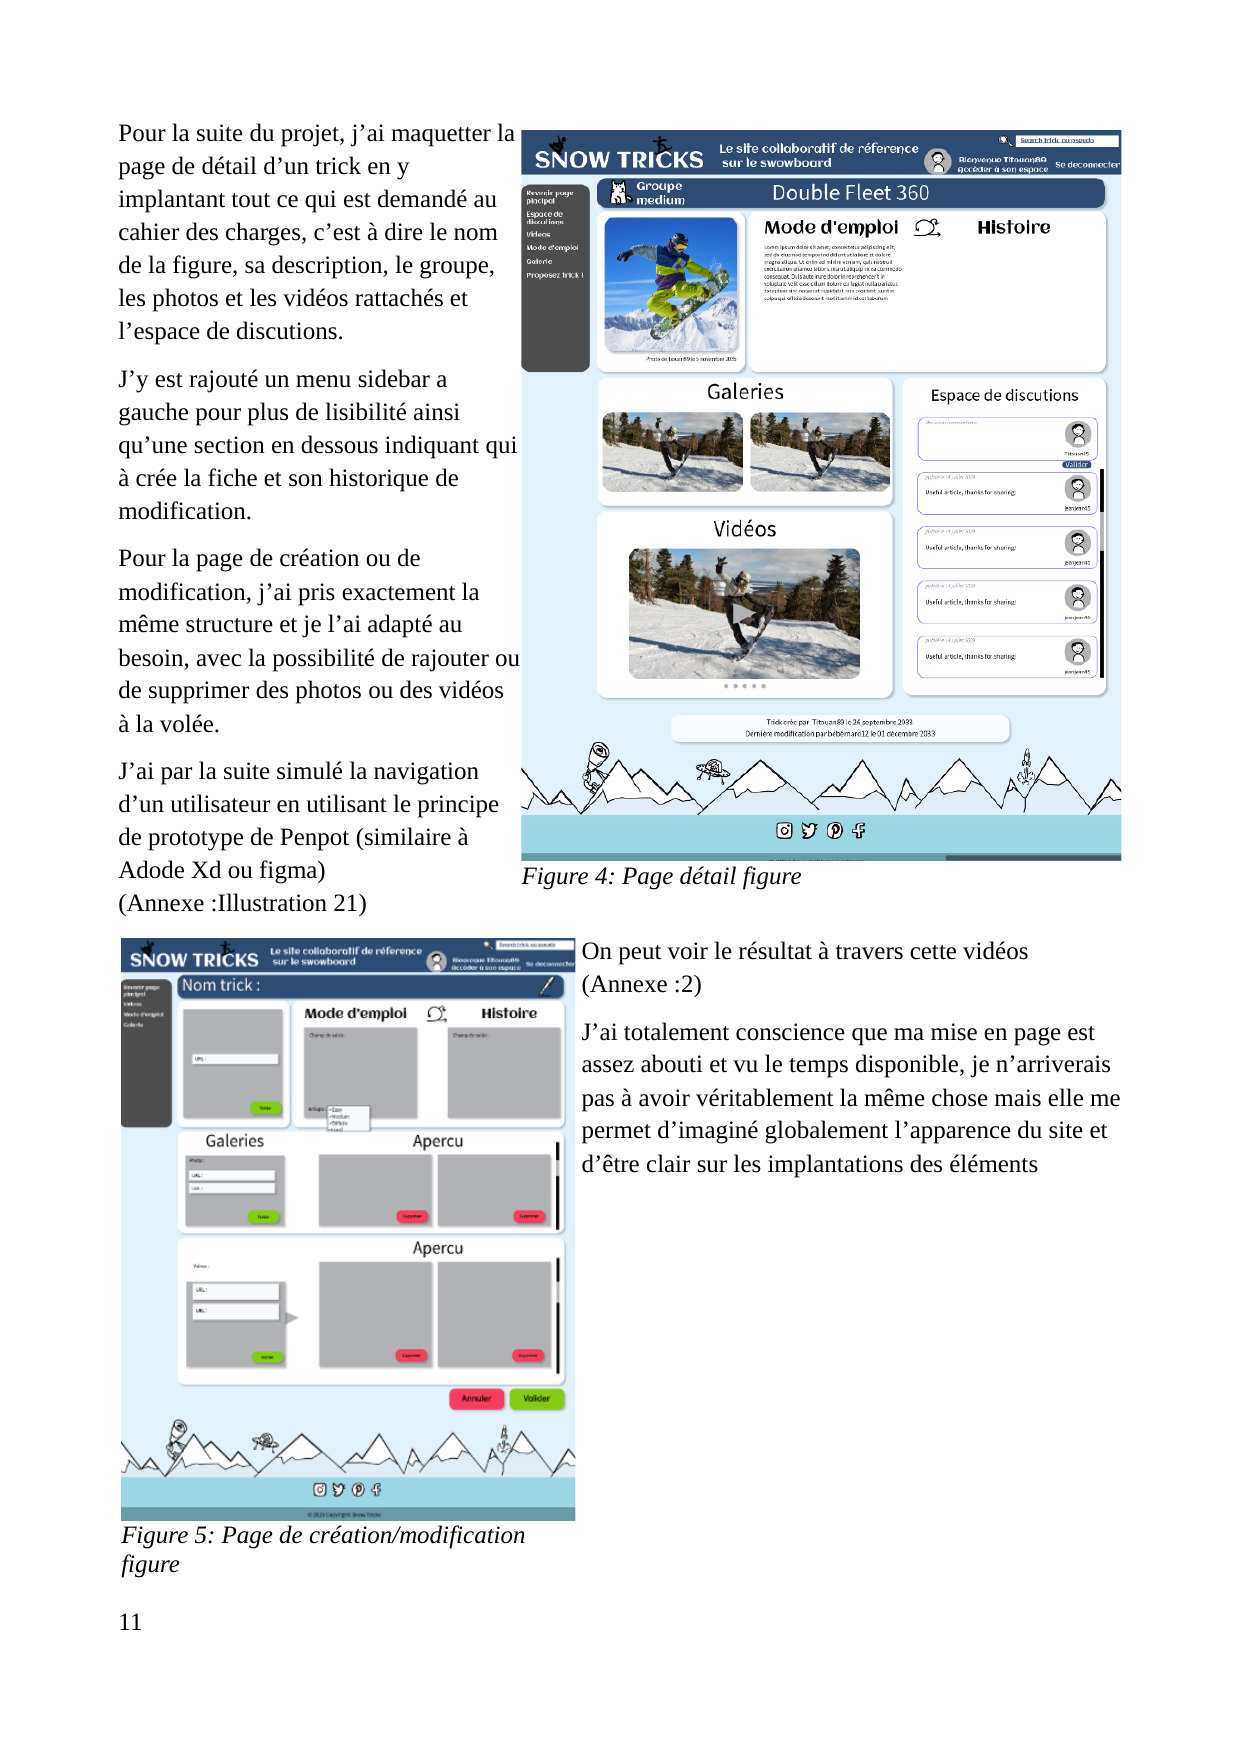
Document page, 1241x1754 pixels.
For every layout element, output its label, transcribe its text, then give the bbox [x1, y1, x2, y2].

text Pour la suite du projet, j’ai maquetter la page de détail d’un trick en y implantant tout ce qui est demandé au cahier des charges, c’est à dire le nom de la figure, sa description, le groupe, les photos et les vidéos rattachés et l’espace de discutions. [118, 118, 1122, 345]
text J’ai par la suite simulé la navigation d’un utilisateur en utilisant le principe de prototype de Penpot (similaire à Adode Xd ou figma)(Annexe :Illustration 21) [118, 756, 1122, 917]
text J’ai totalement conscience que ma mise en page est assez abouti et vu le temps disponible, je n’arriverais pas à avoir véritablement la même chose mais elle me permet d’imaginé globalement l’apparence du site et d’être clair sur les implantations des éléments [576, 1017, 1122, 1177]
text Figure 4: Page détail figure [521, 861, 1121, 889]
text J’y est rajouté un menu sidebar a gauche pour plus de lisibilité ainsi qu’une section en dessous indiquant qui à crée la fiche et son historique de modification. [118, 364, 521, 525]
text Pour la page de création ou de modification, j’ai pris exactement la même structure et je l’ai adapté au besoin, avec la possibilité de rajouter ou de supprimer des photos ou des vidéos à la volée. [118, 543, 521, 737]
text Figure 5: Page de création/modification figure [121, 1521, 576, 1578]
text On peut voir le résultat à travers cette vidéos (Annexe :Dessin 2) [576, 936, 1122, 998]
picture [121, 938, 576, 1521]
picture [521, 130, 1122, 861]
